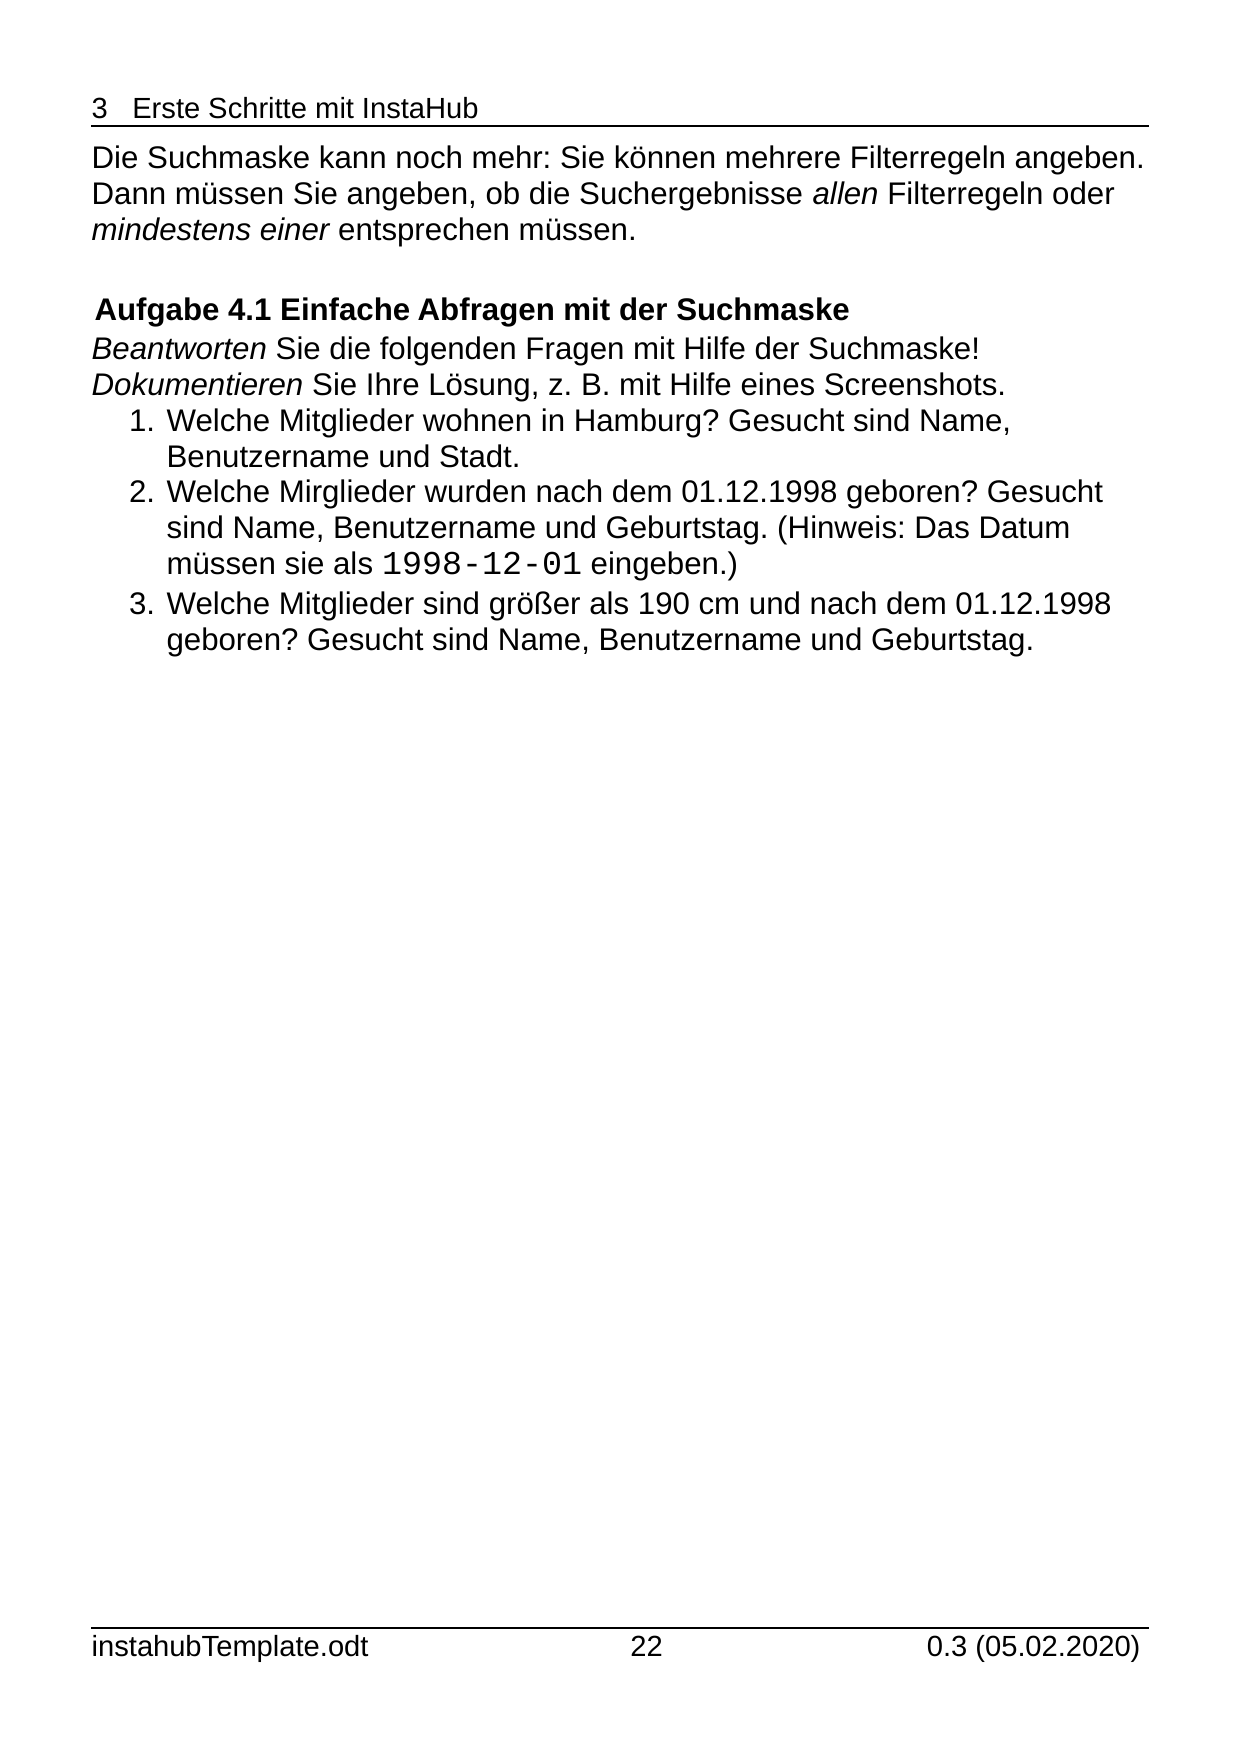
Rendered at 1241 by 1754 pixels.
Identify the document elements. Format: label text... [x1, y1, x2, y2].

list Welche Mitglieder wohnen in Hamburg? Gesucht sind Name, Benutzername und Stadt. [129, 402, 1149, 473]
subtitle Aufgabe 4.1 Einfache Abfragen mit der Suchmaske [91, 288, 1149, 330]
list Welche Mitglieder sind größer als 190 cm und nach dem 01.12.1998 geboren? Gesucht sind Name, Benutzername und Geburtstag. [129, 585, 1149, 657]
text Die Suchmaske kann noch mehr: Sie können mehrere Filterregeln angeben. Dann müssen Sie angeben, ob die Suchergebnisse allen Filterregeln oder mindestens einer entsprechen müssen. [91, 139, 1149, 247]
text Beantworten Sie die folgenden Fragen mit Hilfe der Suchmaske! Dokumentieren Sie Ihre Lösung, z. B. mit Hilfe eines Screenshots. [91, 330, 1149, 402]
list Welche Mirglieder wurden nach dem 01.12.1998 geboren? Gesucht sind Name, Benutzername und Geburtstag. (Hinweis: Das Datum müssen sie als 1998-12-01 eingeben.) [129, 473, 1149, 585]
